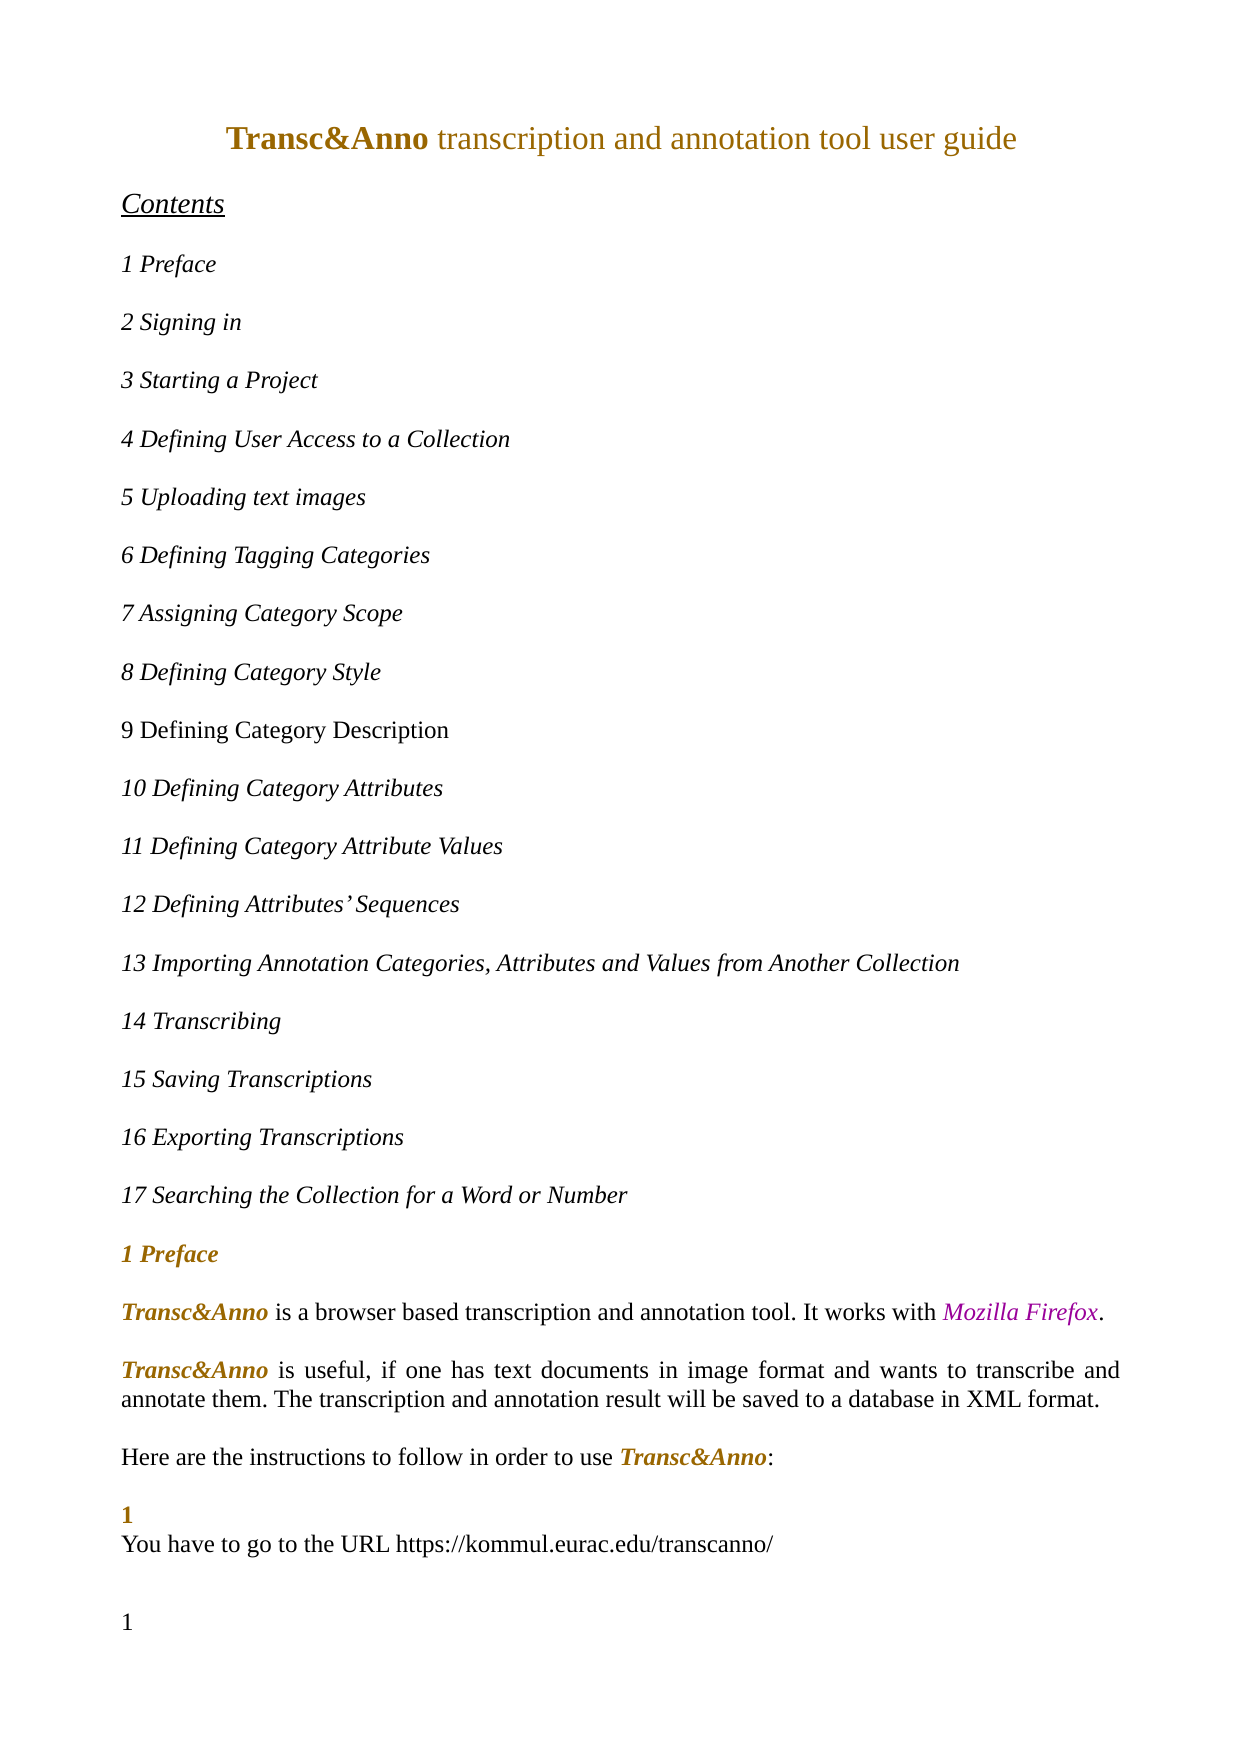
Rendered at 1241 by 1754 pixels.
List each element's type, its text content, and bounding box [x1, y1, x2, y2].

text 7 Assigning Category Scope [121, 598, 1122, 627]
text Transc&Anno transcription and annotation tool user guide [121, 118, 1122, 156]
text Transc&Anno is a browser based transcription and annotation tool. It works with Mozilla Firefox. [121, 1297, 1122, 1326]
text 11 Defining Category Attribute Values [121, 831, 1122, 860]
text 4 Defining User Access to a Collection [121, 424, 1122, 452]
text 1 Preface [121, 249, 1122, 278]
text 5 Uploading text images [121, 482, 1122, 511]
text 12 Defining Attributes’ Sequences [121, 889, 1122, 918]
text Contents [121, 186, 1122, 219]
text 3 Starting a Project [121, 365, 1122, 394]
text 8 Defining Category Style [121, 657, 1122, 685]
text 9 Defining Category Description [121, 715, 1122, 743]
text 16 Exporting Transcriptions [121, 1122, 1122, 1151]
text 17 Searching the Collection for a Word or Number [121, 1181, 1122, 1209]
text Transc&Anno is useful, if one has text documents in image format and wants to transcribe and annotate them. The transcription and annotation result will be saved to a database in XML format. [121, 1355, 1122, 1413]
text Here are the instructions to follow in order to use Transc&Anno: [121, 1442, 1122, 1471]
text 15 Saving Transcriptions [121, 1064, 1122, 1093]
text 1 Preface [121, 1239, 1122, 1268]
text 14 Transcribing [121, 1006, 1122, 1035]
text 13 Importing Annotation Categories, Attributes and Values from Another Collection [121, 948, 1122, 976]
text 2 Signing in [121, 307, 1122, 336]
text 10 Defining Category Attributes [121, 773, 1122, 802]
text 1 You have to go to the URL https://kommul.eurac.edu/transcanno/ [121, 1501, 1122, 1558]
text 6 Defining Tagging Categories [121, 540, 1122, 569]
